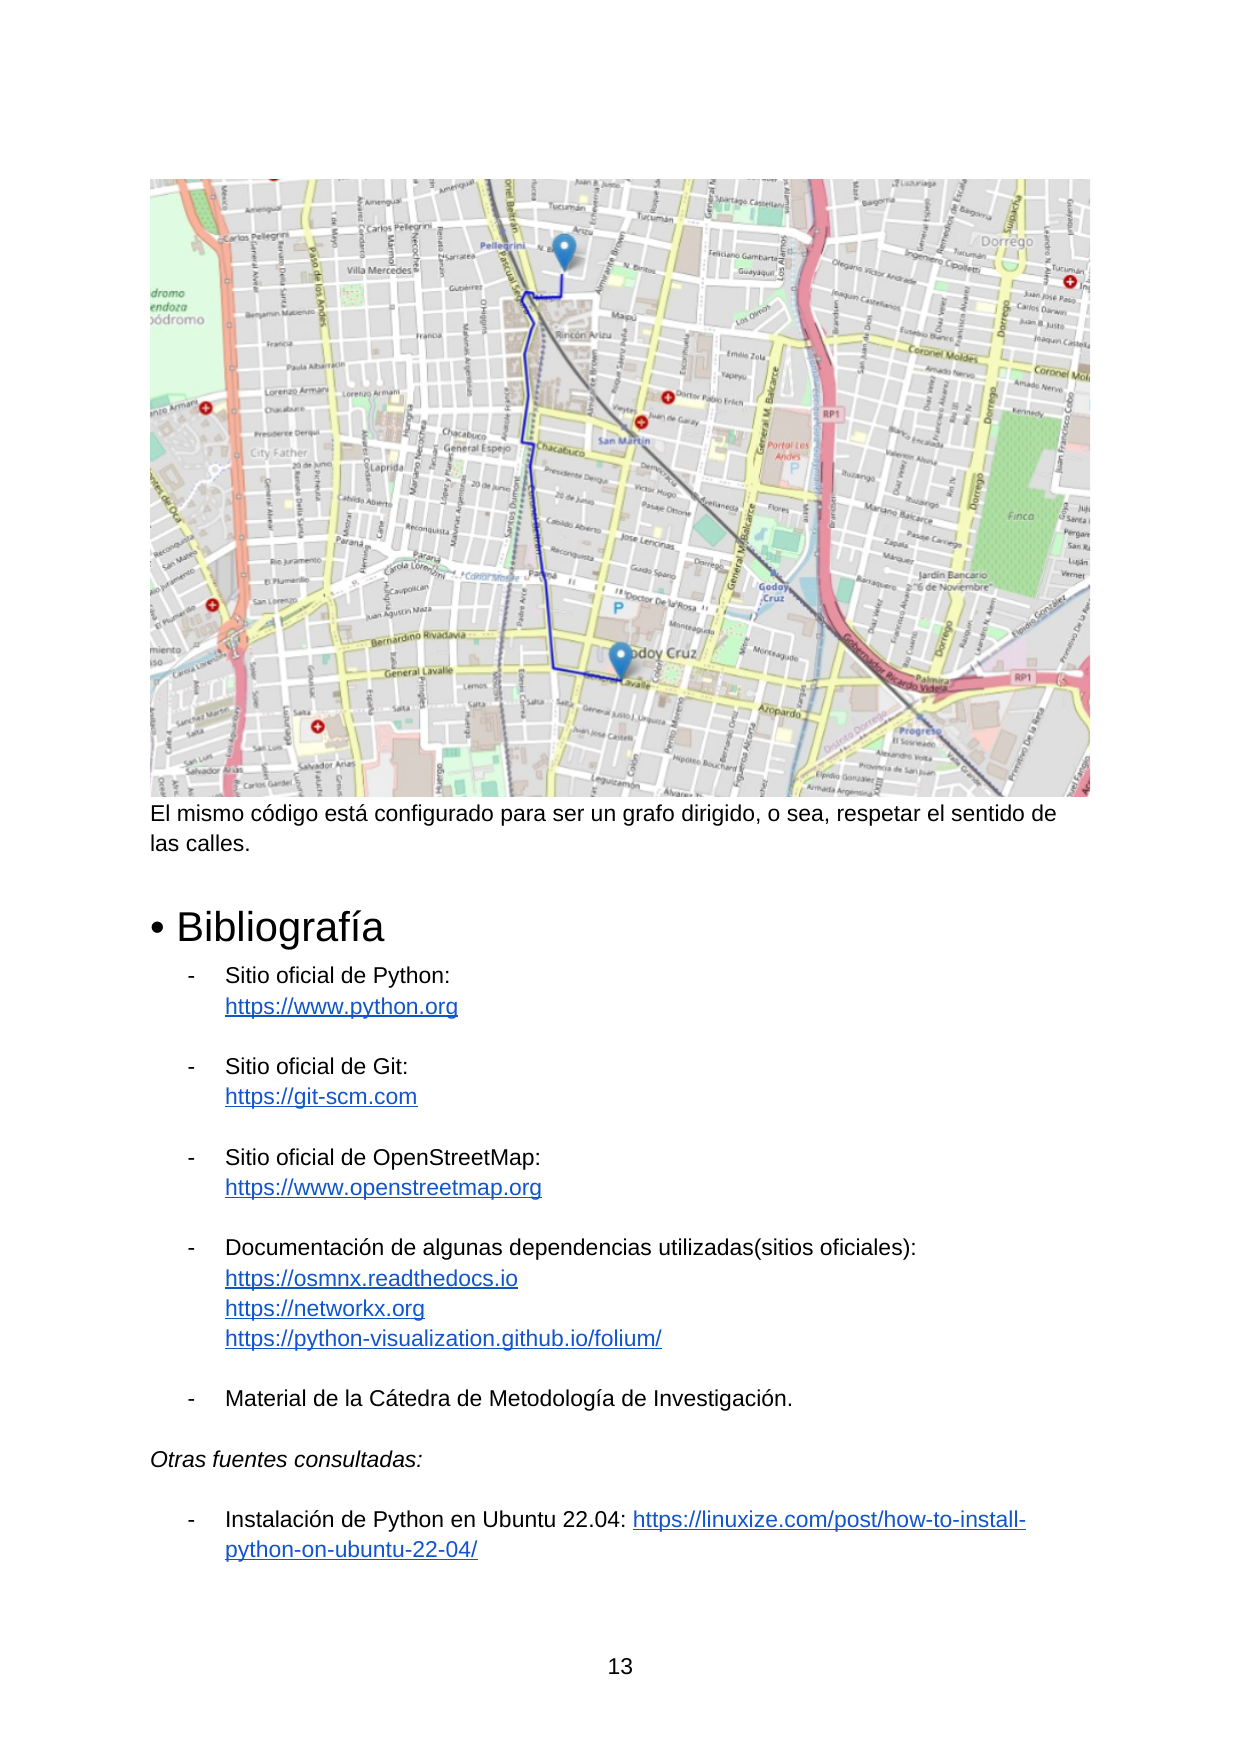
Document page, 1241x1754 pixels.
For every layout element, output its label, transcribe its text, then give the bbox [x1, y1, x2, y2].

text https://www.python.org [225, 993, 1090, 1019]
text https://osmnx.readthedocs.io [150, 1264, 1090, 1291]
text https://networkx.org [150, 1295, 1090, 1321]
list Instalación de Python en Ubuntu 22.04: https://linuxize.com/post/how-to-install-python-on-ubuntu-22-04/ [187, 1506, 1090, 1563]
text https://git-scm.com [225, 1083, 1090, 1110]
text https://www.openstreetmap.org [225, 1174, 1090, 1200]
text El mismo código está configurado para ser un grafo dirigido, o sea, respetar el sentido de las calles. [150, 800, 1090, 857]
list Sitio oficial de Git: [187, 1053, 1090, 1079]
list Sitio oficial de OpenStreetMap: [187, 1144, 1090, 1170]
picture [150, 179, 1091, 797]
text Otras fuentes consultadas: [150, 1446, 1090, 1472]
text https://python-visualization.github.io/folium/ [150, 1325, 1090, 1351]
list Material de la Cátedra de Metodología de Investigación. [187, 1385, 1090, 1412]
list Documentación de algunas dependencias utilizadas(sitios oficiales): [187, 1234, 1090, 1261]
subtitle • Bibliografía [150, 902, 1090, 950]
list Sitio oficial de Python: [187, 962, 1090, 989]
